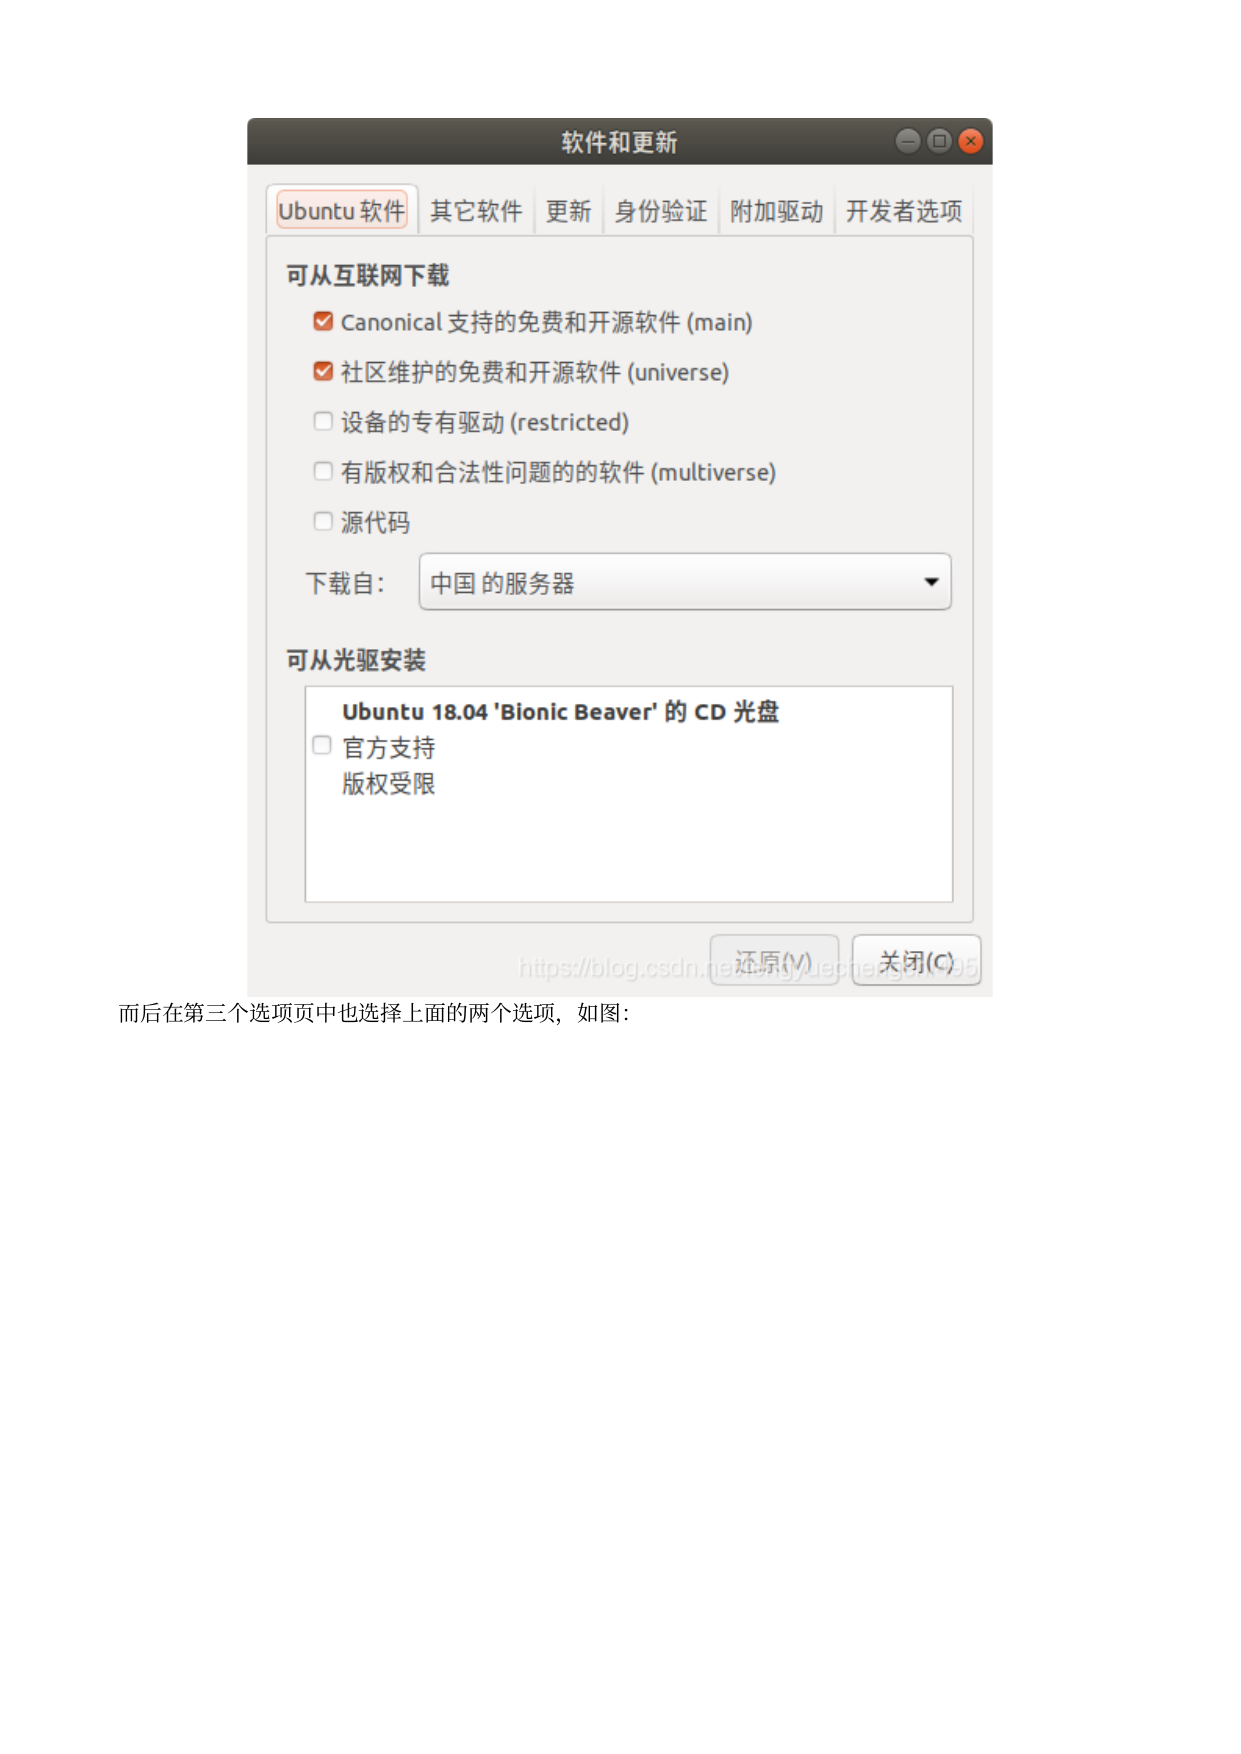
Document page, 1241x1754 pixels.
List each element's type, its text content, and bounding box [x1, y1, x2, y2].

picture [247, 118, 993, 997]
text 而后在第三个选项页中也选择上面的两个选项，如图： [118, 876, 1122, 1028]
